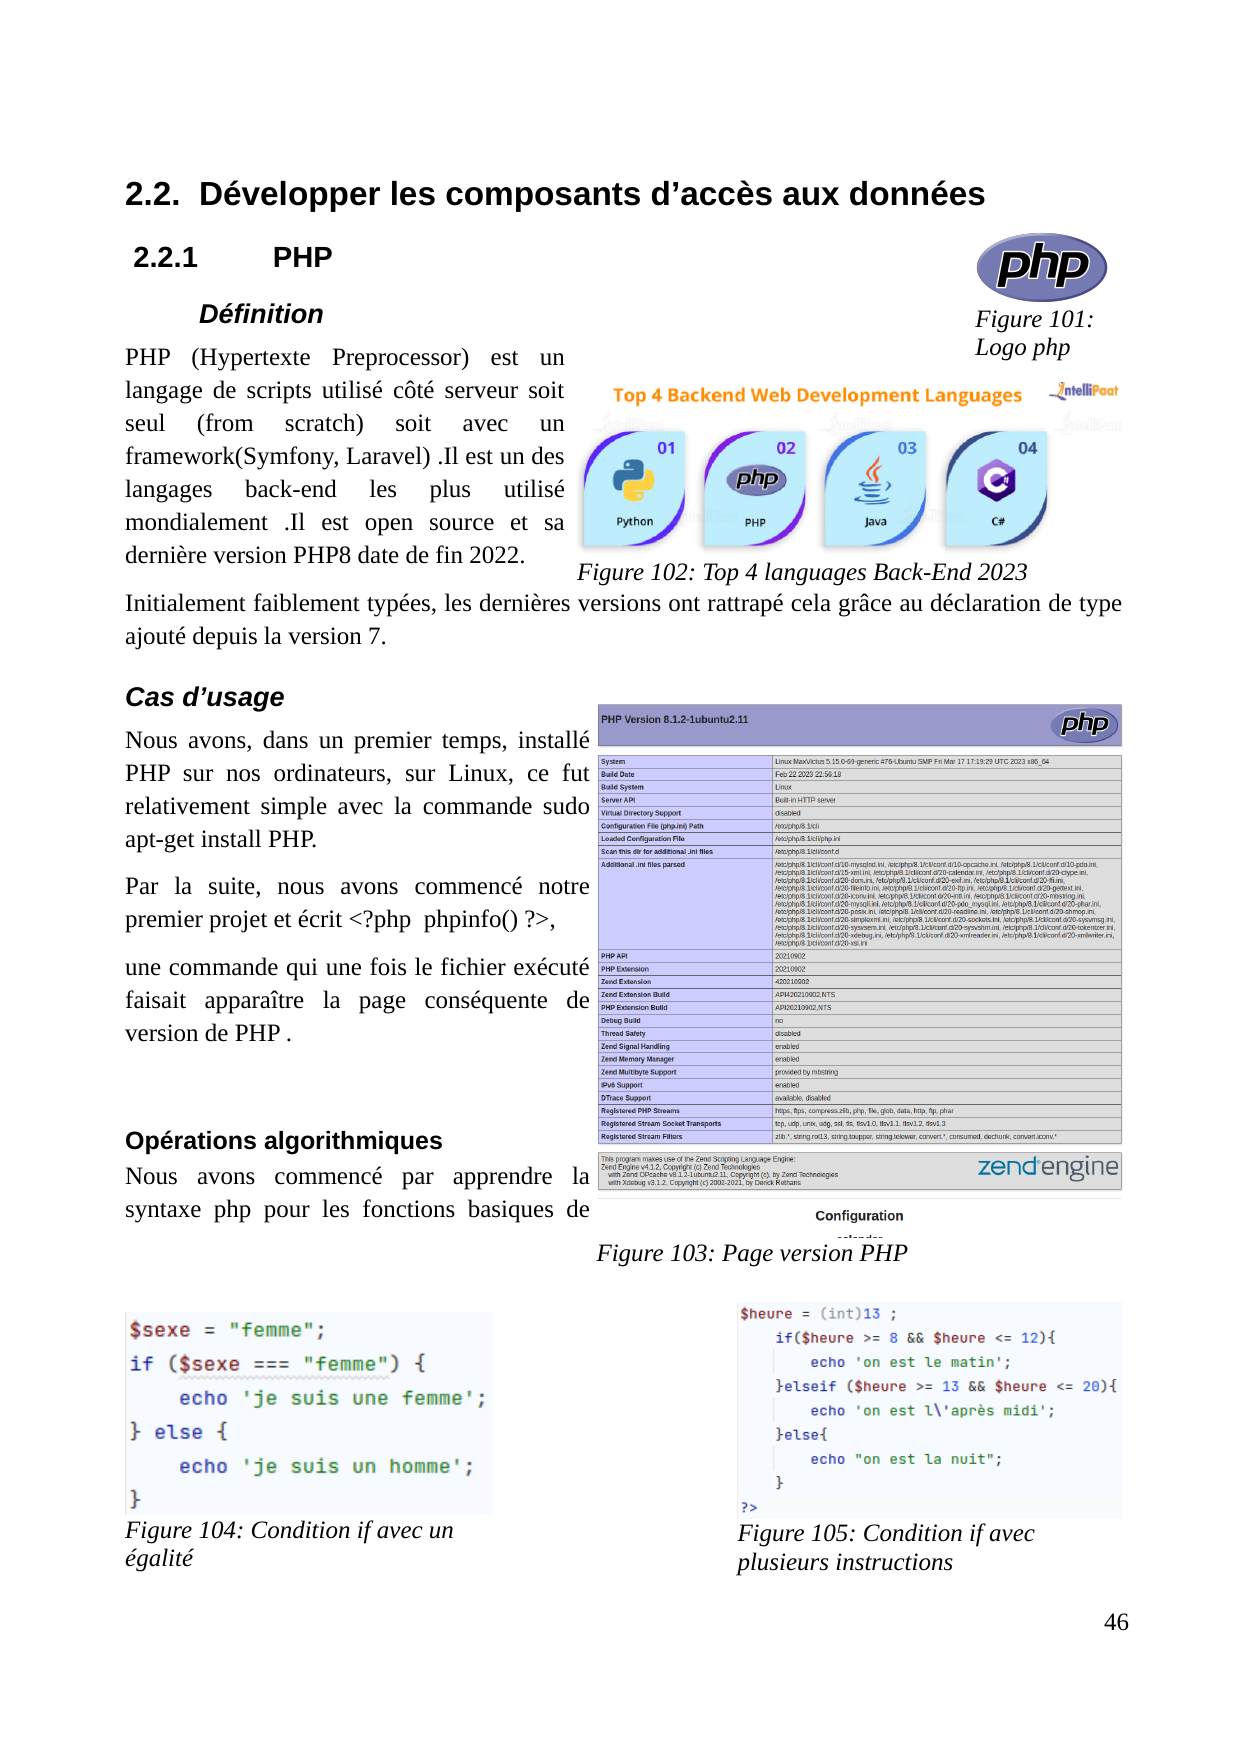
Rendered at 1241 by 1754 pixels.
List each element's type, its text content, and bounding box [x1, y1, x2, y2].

text une commande qui une fois le fichier exécuté faisait apparaître la page conséquente de version de PHP . [125, 952, 596, 1047]
subtitle Opérations algorithmiques [125, 1126, 596, 1154]
subtitle [975, 219, 1108, 232]
subtitle [125, 1300, 493, 1312]
picture [975, 232, 1108, 304]
text Figure 103: Page version PHP [596, 1238, 1123, 1266]
subtitle [1108, 240, 1123, 273]
subtitle PHP [125, 240, 975, 273]
text PHP (Hypertexte Preprocessor) est un langage de scripts utilisé côté serveur soit seul (from scratch) soit avec un framework(Symfony, Laravel) .Il est un des langages back-end les plus utilisé mondialement .Il est open source et sa dernière version PHP8 date de fin 2022. [125, 342, 1123, 569]
picture [737, 1302, 1123, 1519]
subtitle Définition [125, 298, 975, 330]
picture [125, 1312, 493, 1515]
text Nous avons, dans un premier temps, installé PHP sur nos ordinateurs, sur Linux, ce fut relativement simple avec la commande sudo apt-get install PHP. [125, 725, 596, 853]
subtitle Développer les composants d’accès aux données [125, 174, 1123, 213]
text Par la suite, nous avons commencé notre premier projet et écrit <?php phpinfo() ?>, [125, 871, 596, 933]
subtitle [975, 361, 1108, 370]
text [737, 1290, 1123, 1302]
picture [596, 703, 1123, 1238]
picture [576, 382, 1123, 557]
text Figure 102: Top 4 languages Back-End 2023 [577, 557, 1122, 585]
subtitle [1108, 298, 1123, 330]
text Figure 104: Condition if avec un égalité [125, 1515, 493, 1572]
text Initialement faiblement typées, les dernières versions ont rattrapé cela grâce au déclaration de type ajouté depuis la version 7. [125, 588, 1123, 650]
text Nous avons commencé par apprendre la syntaxe php pour les fonctions basiques de [125, 1161, 596, 1223]
subtitle Cas d’usage [125, 681, 1123, 712]
text Figure 105: Condition if avec plusieurs instructions [737, 1519, 1123, 1576]
text Figure 101: Logo php [975, 304, 1108, 361]
